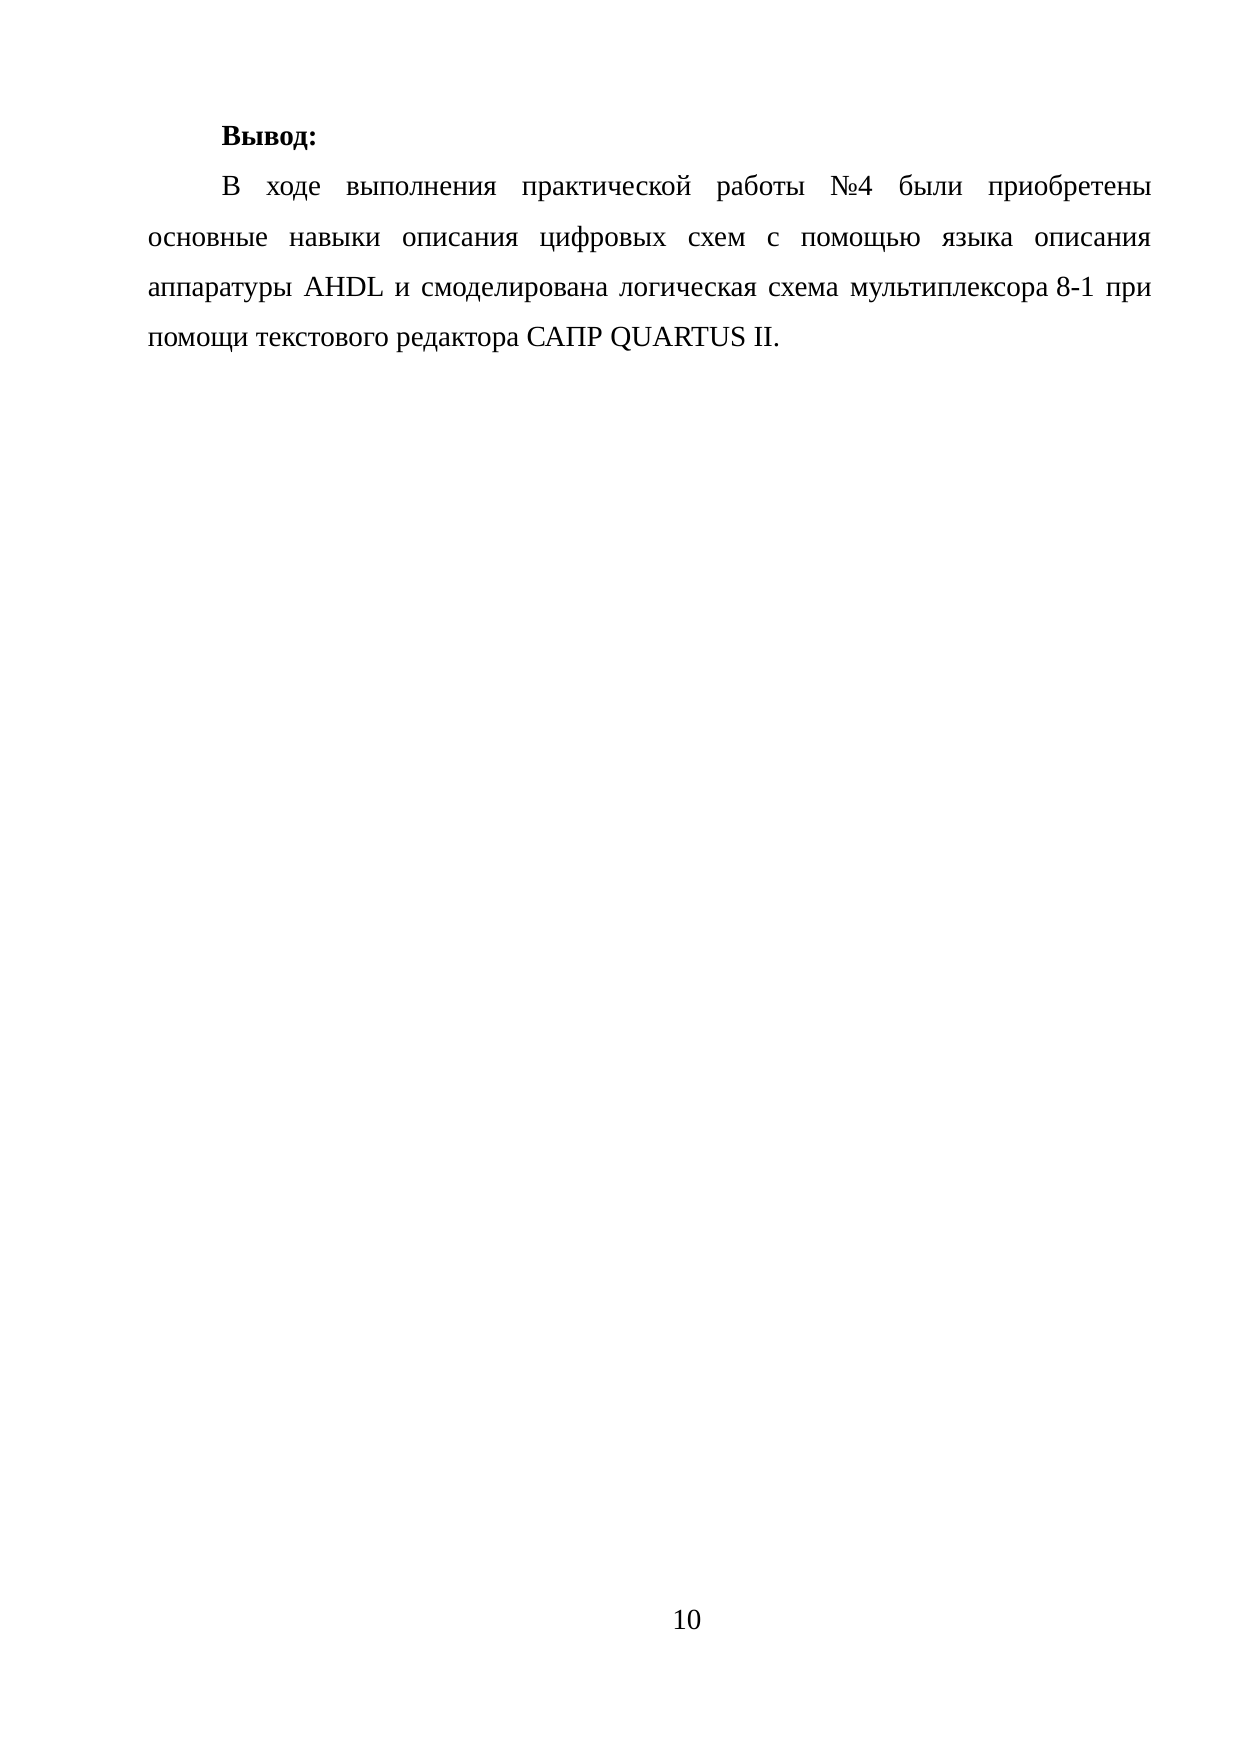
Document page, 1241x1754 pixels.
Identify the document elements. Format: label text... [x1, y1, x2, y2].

text В ходе выполнения практической работы №4 были приобретены основные навыки описания цифровых схем с помощью языка описания аппаратуры AHDL и смоделирована логическая схема мультиплексора 8-1 при помощи текстового редактора САПР QUARTUS II. [148, 168, 1152, 353]
text Вывод: [148, 118, 1152, 152]
